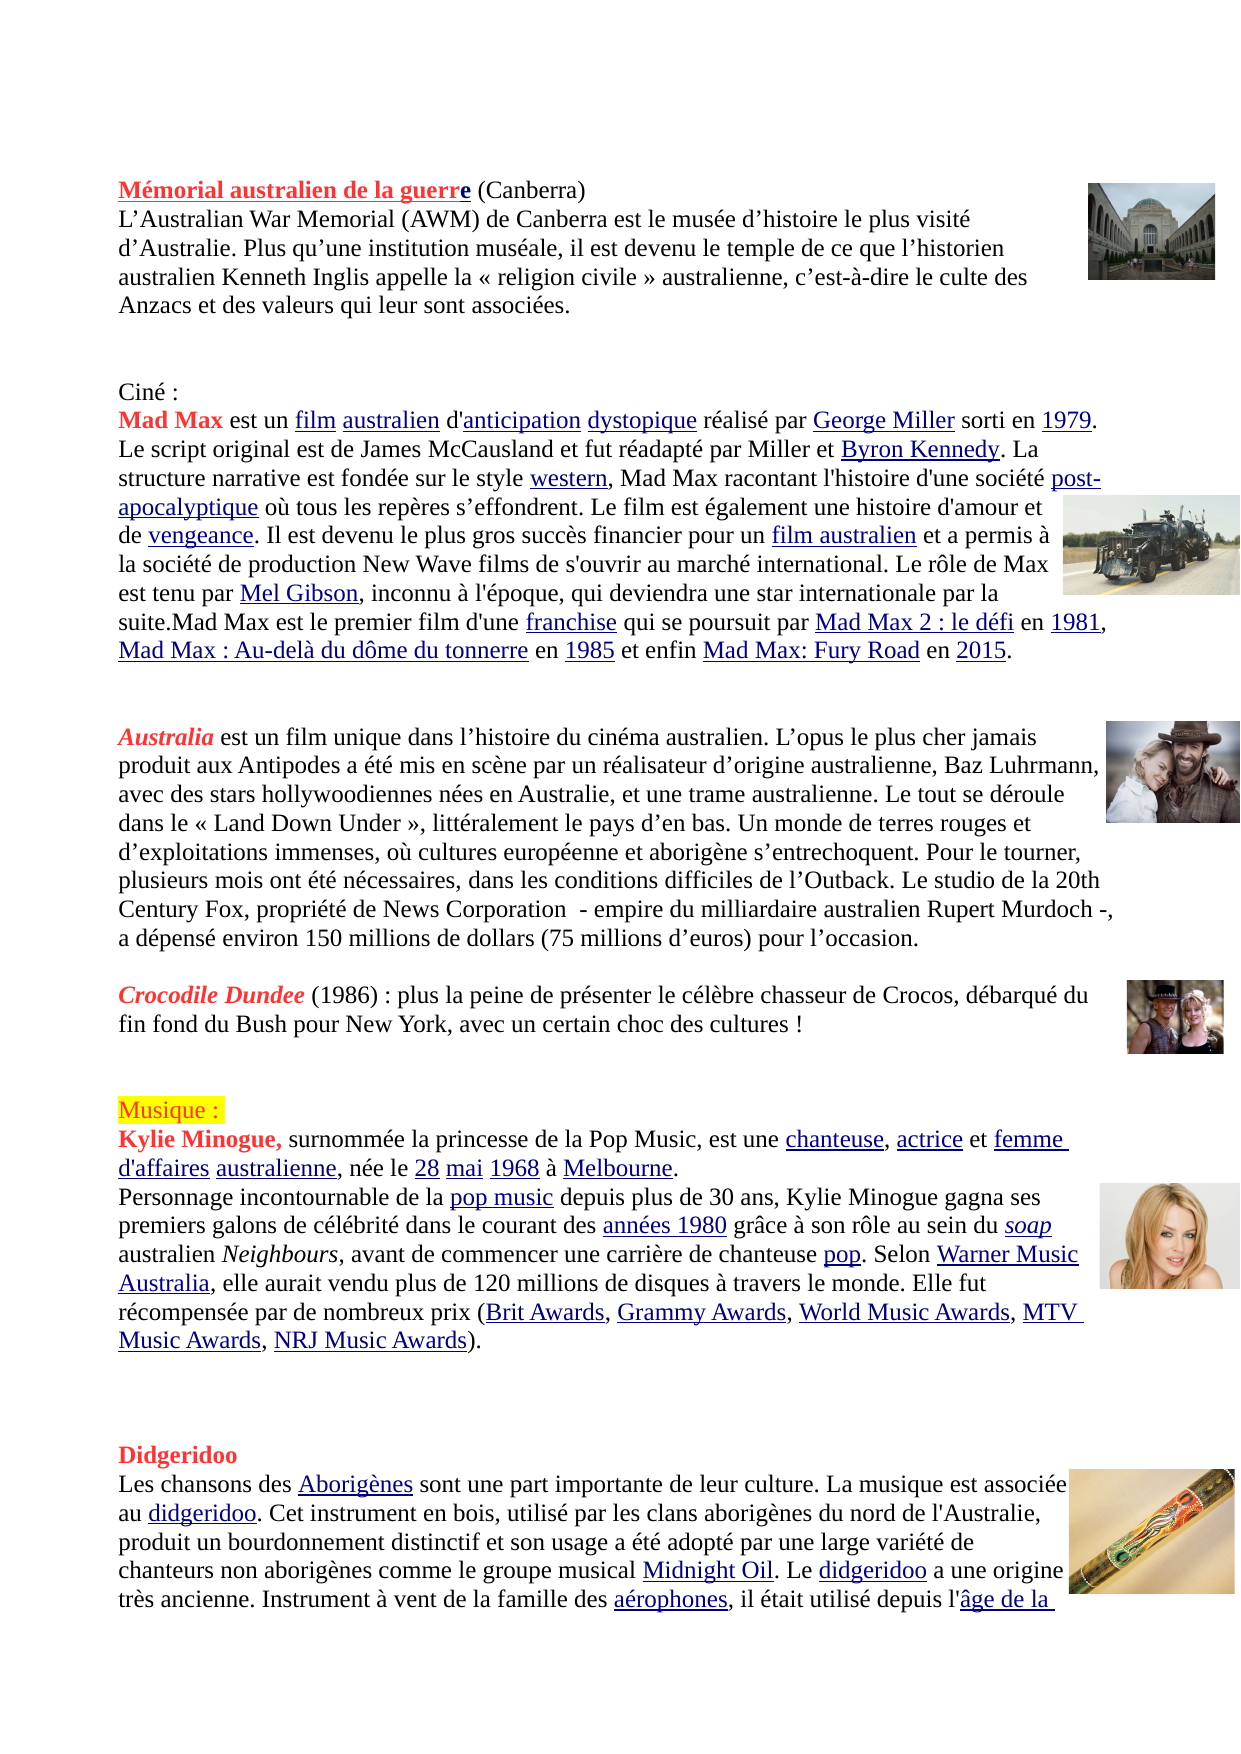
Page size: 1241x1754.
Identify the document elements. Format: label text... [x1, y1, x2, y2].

text Kylie Minogue, surnommée la princesse de la Pop Music, est une chanteuse, actrice et femme d'affaires australienne, née le 28 mai 1968 à Melbourne. [118, 1124, 1122, 1182]
picture [1088, 183, 1216, 280]
text Les chansons des Aborigènes sont une part importante de leur culture. La musique est associée au didgeridoo. Cet instrument en bois, utilisé par les clans aborigènes du nord de l'Australie, produit un bourdonnement distinctif et son usage a été adopté par une large variété de chanteurs non aborigènes comme le groupe musical Midnight Oil. Le didgeridoo a une origine très ancienne. Instrument à vent de la famille des aérophones, il était utilisé depuis l'âge de la [118, 1469, 1122, 1613]
text Crocodile Dundee (1986) : plus la peine de présenter le célèbre chasseur de Crocos, débarqué du fin fond du Bush pour New York, avec un certain choc des cultures ! [118, 981, 1122, 1038]
text L’Australian War Memorial (AWM) de Canberra est le musée d’histoire le plus visité d’Australie. Plus qu’une institution muséale, il est devenu le temple de ce que l’historien australien Kenneth Inglis appelle la « religion civile » australienne, c’est-à-dire le culte des Anzacs et des valeurs qui leur sont associées. [118, 204, 1122, 319]
picture [1062, 495, 1240, 595]
text Ciné : [118, 377, 1122, 406]
text Mémorial australien de la guerre (Canberra) [118, 176, 1122, 204]
picture [1068, 1469, 1235, 1594]
text Musique : [118, 1096, 1122, 1124]
picture [1106, 721, 1240, 823]
text Didgeridoo [118, 1441, 1122, 1469]
text Personnage incontournable de la pop music depuis plus de 30 ans, Kylie Minogue gagna ses premiers galons de célébrité dans le courant des années 1980 grâce à son rôle au sein du soap australien Neighbours, avant de commencer une carrière de chanteuse pop. Selon Warner Music Australia, elle aurait vendu plus de 120 millions de disques à travers le monde. Elle fut récompensée par de nombreux prix (Brit Awards, Grammy Awards, World Music Awards, MTV Music Awards, NRJ Music Awards). [118, 1182, 1122, 1354]
picture [1126, 980, 1224, 1054]
text Le script original est de James McCausland et fut réadapté par Miller et Byron Kennedy. La structure narrative est fondée sur le style western, Mad Max racontant l'histoire d'une société post-apocalyptique où tous les repères s’effondrent. Le film est également une histoire d'amour et de vengeance. Il est devenu le plus gros succès financier pour un film australien et a permis à la société de production New Wave films de s'ouvrir au marché international. Le rôle de Max est tenu par Mel Gibson, inconnu à l'époque, qui deviendra une star internationale par la suite.Mad Max est le premier film d'une franchise qui se poursuit par Mad Max 2 : le défi en 1981, Mad Max : Au-delà du dôme du tonnerre en 1985 et enfin Mad Max: Fury Road en 2015. [118, 434, 1122, 664]
text Mad Max est un film australien d'anticipation dystopique réalisé par George Miller sorti en 1979. [118, 406, 1122, 434]
picture [1099, 1183, 1240, 1289]
text Australia est un film unique dans l’histoire du cinéma australien. L’opus le plus cher jamais produit aux Antipodes a été mis en scène par un réalisateur d’origine australienne, Baz Luhrmann, avec des stars hollywoodiennes nées en Australie, et une trame australienne. Le tout se déroule dans le « Land Down Under », littéralement le pays d’en bas. Un monde de terres rouges et d’exploitations immenses, où cultures européenne et aborigène s’entrechoquent. Pour le tourner, plusieurs mois ont été nécessaires, dans les conditions difficiles de l’Outback. Le studio de la 20th Century Fox, propriété de News Corporation - empire du milliardaire australien Rupert Murdoch -, a dépensé environ 150 millions de dollars (75 millions d’euros) pour l’occasion. [118, 722, 1122, 952]
